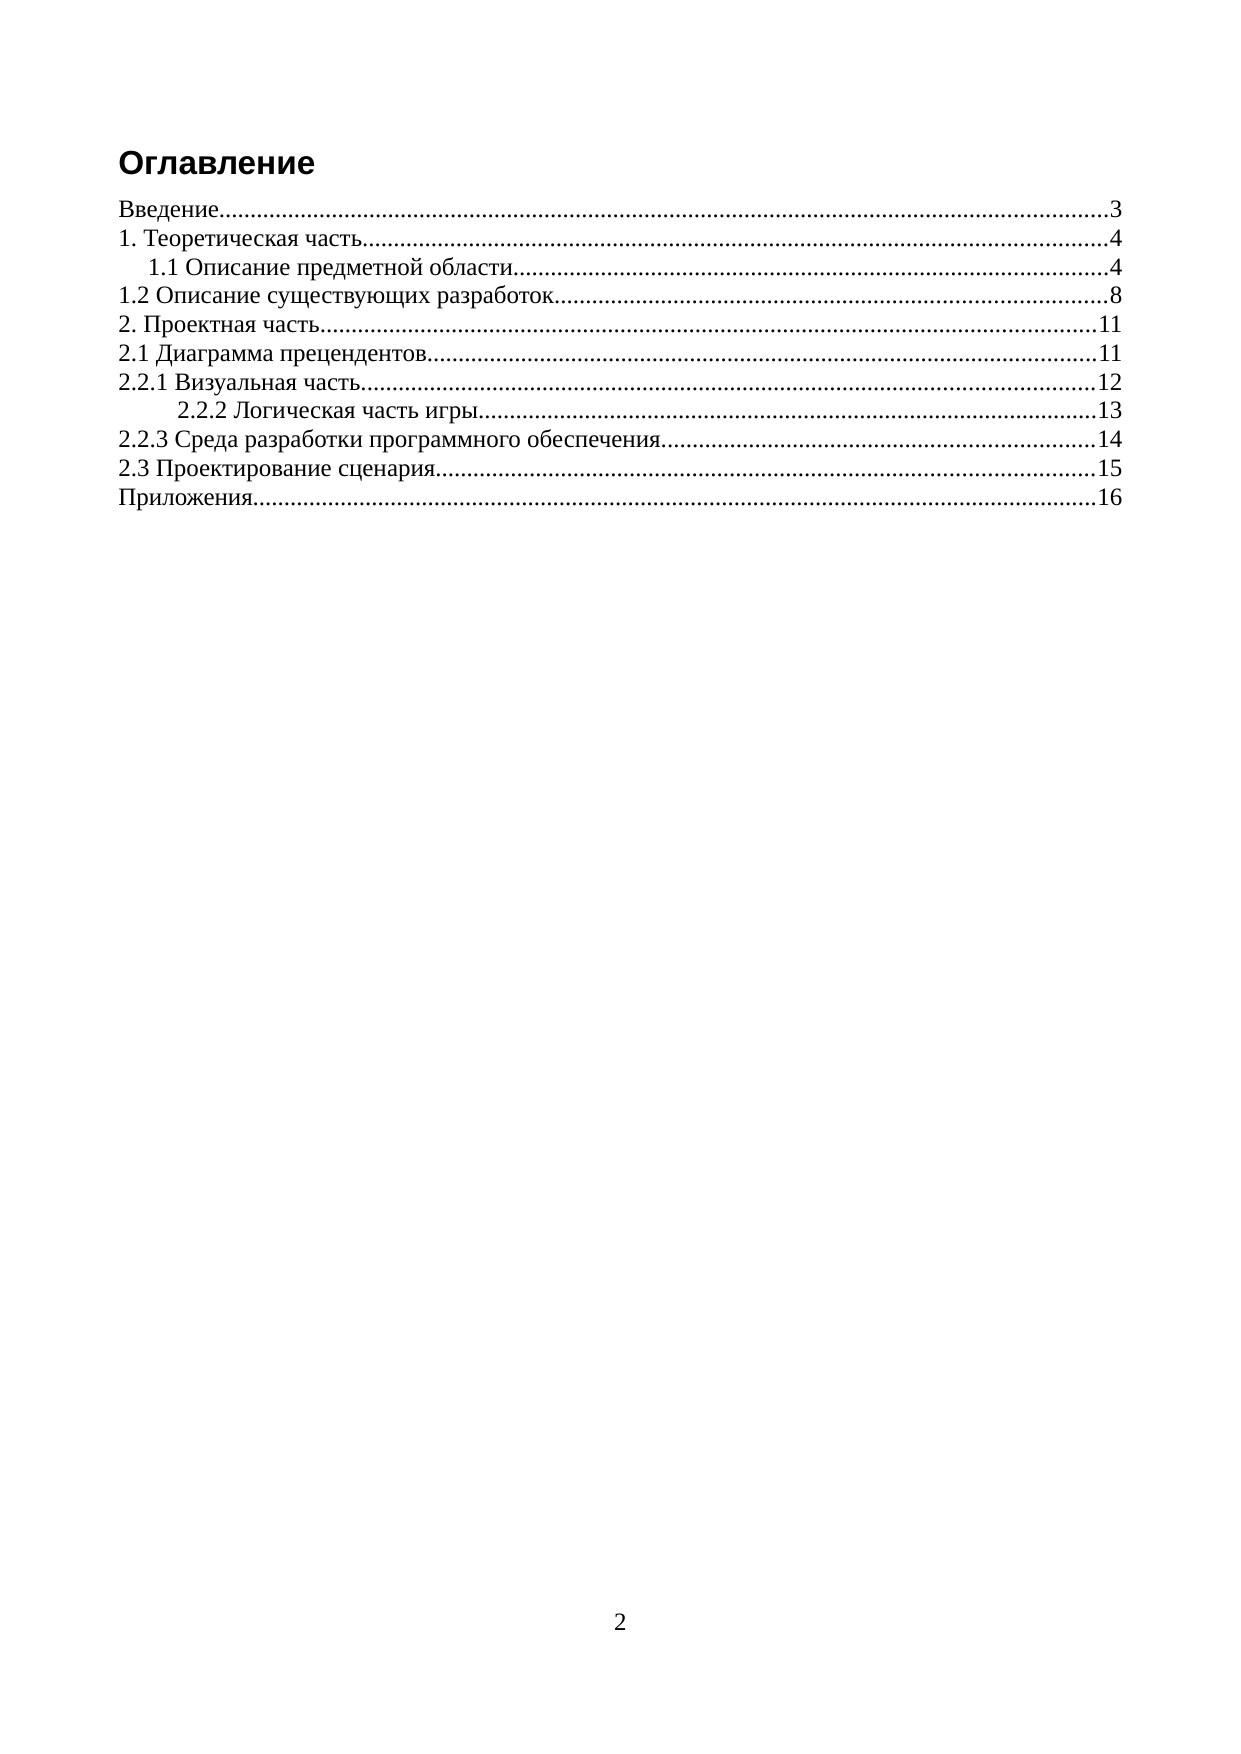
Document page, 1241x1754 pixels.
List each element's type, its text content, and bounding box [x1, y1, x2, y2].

text 1.1 Описание предметной области 4 [148, 252, 1122, 280]
text 2.2.3 Среда разработки программного обеспечения. 14 [118, 424, 1122, 453]
text 2.3 Проектирование сценария 15 [118, 453, 1122, 482]
text 2.2.1 Визуальная часть. 12 [118, 367, 1122, 395]
text Приложения 16 [118, 482, 1122, 510]
text 2. Проектная часть 11 [118, 309, 1122, 338]
text 1.2 Описание существующих разработок 8 [118, 280, 1122, 309]
text 2.1 Диаграмма прецендентов 11 [118, 338, 1122, 367]
subtitle Оглавление [118, 143, 1122, 182]
text 1. Теоретическая часть 4 [118, 223, 1122, 252]
text 2.2.2 Логическая часть игры. 13 [177, 395, 1122, 424]
text Введение 3 [118, 194, 1122, 223]
